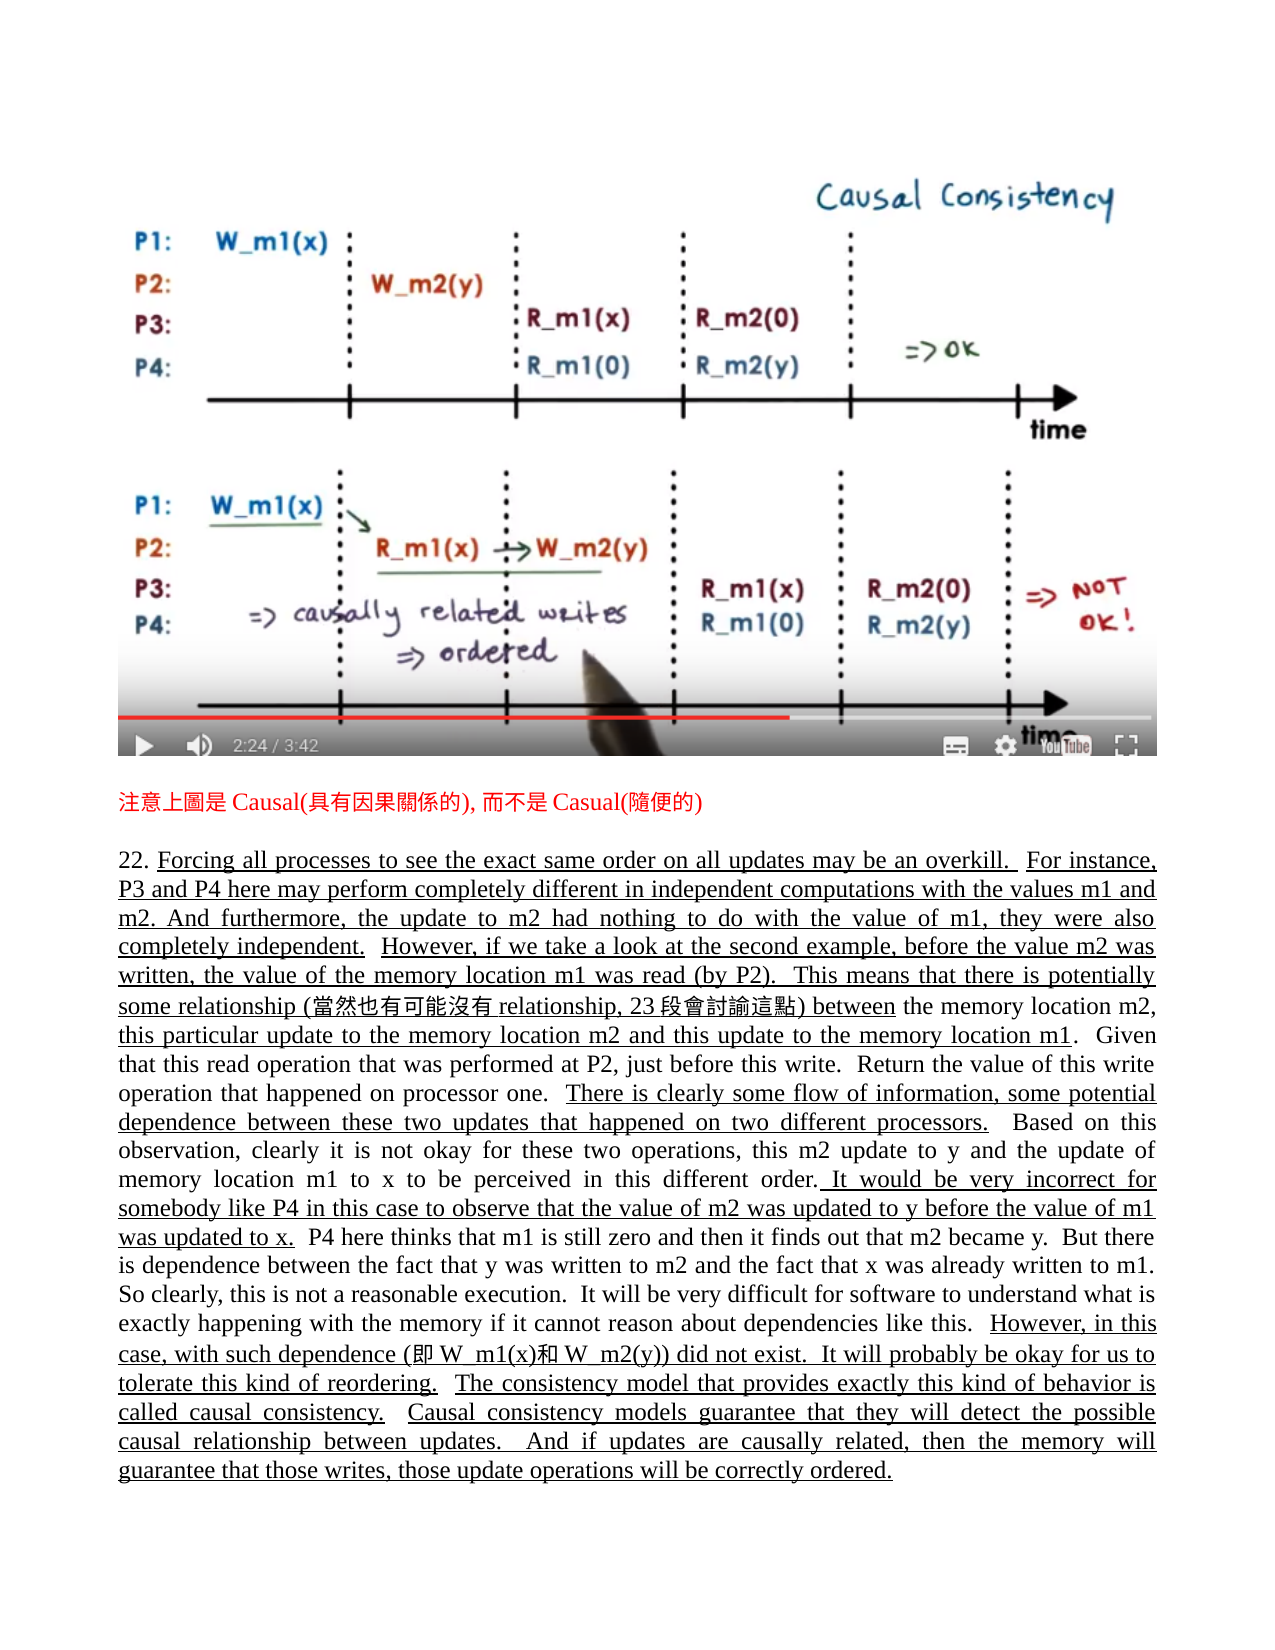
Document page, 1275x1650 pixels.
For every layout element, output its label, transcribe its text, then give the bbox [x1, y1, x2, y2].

text m2. And furthermore, the update to m2 had nothing to do with the value of m1, they were also completely independent. However, if we take a look at the second example, before the value m2 was written, the value of the memory location m1 was read (by P2). This means that there is potentially some relationship (當然也有可能沒有relationship, 23段會討諭這點) between the memory location m2, this particular update to the memory location m2 and this update to the memory location m1. Given that this read operation that was performed at P2, just before this write. Return the value of this write operation that happened on processor one. There is clearly some flow of information, some potential dependence between these two updates that happened on two different processors. Based on this observation, clearly it is not okay for these two operations, this m2 update to y and the update of memory location m1 to x to be perceived in this different order. It would be very incorrect for somebody like P4 in this case to observe that the value of m2 was updated to y before the value of m1 was updated to x. P4 here thinks that m1 is still zero and then it finds out that m2 became y. But there is dependence between the fact that y was written to m2 and the fact that x was already written to m1. So clearly, this is not a reasonable execution. It will be very difficult for software to understand what is exactly happening with the memory if it cannot reason about dependencies like this. However, in this case, with such dependence (即W_m1(x)和W_m2(y)) did not exist. It will probably be okay for us to tolerate this kind of reordering. The consistency model that provides exactly this kind of behavior is called causal consistency. Causal consistency models guarantee that they will detect the possible causal relationship between updates. And if updates are causally related, then the memory will [118, 900, 1157, 1451]
picture [118, 175, 1157, 756]
text 22. Forcing all processes to see the exact same order on all updates may be an overkill. For instance, P3 and P4 here may perform completely different in independent computations with the values m1 and [118, 845, 1157, 899]
text guarantee that those writes, those update operations will be correctly ordered. [118, 1452, 1157, 1483]
text 注意上圖是Causal(具有因果關係的), 而不是Casual(隨便的) [118, 785, 1157, 816]
